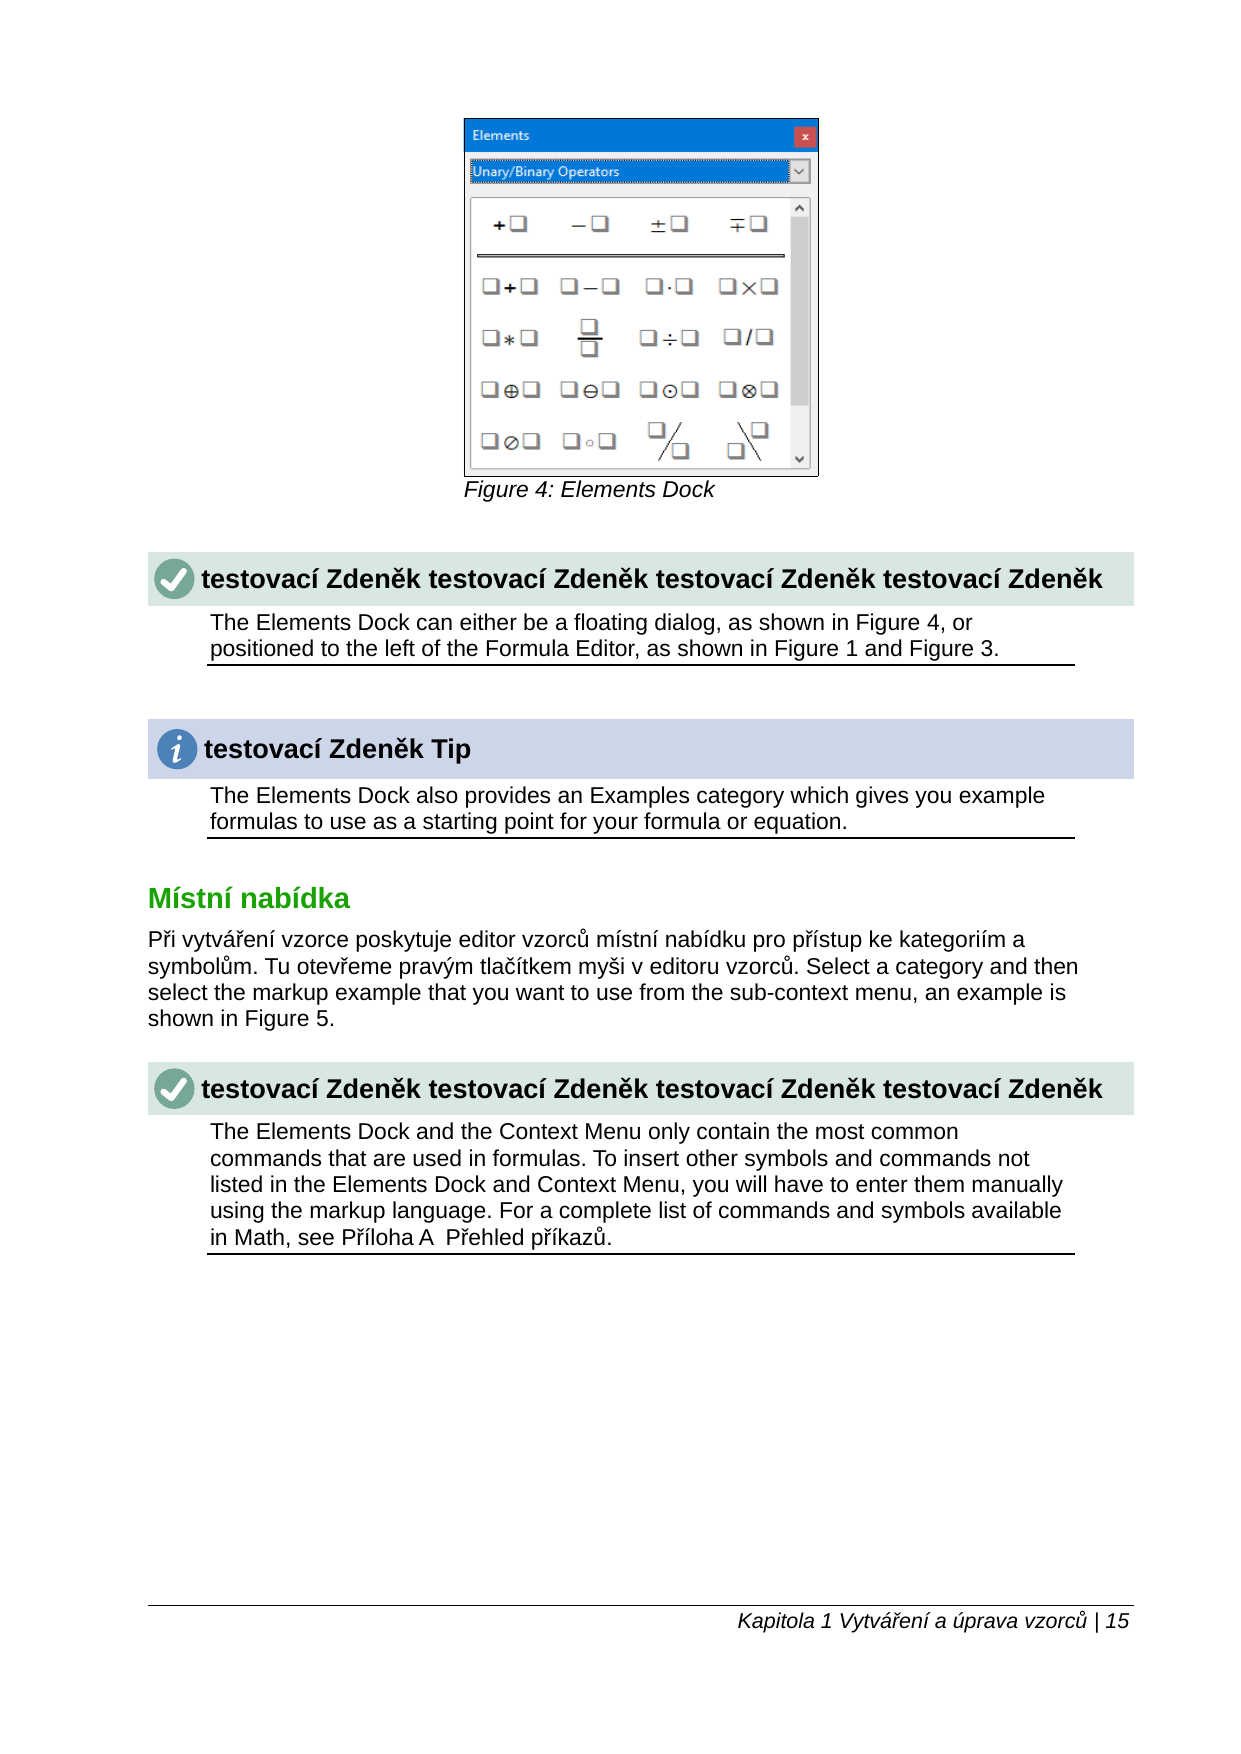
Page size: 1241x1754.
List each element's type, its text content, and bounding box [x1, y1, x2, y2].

subtitle testovací Zdeněk Tip [148, 719, 1134, 779]
text The Elements Dock also provides an Examples category which gives you example formulas to use as a starting point for your formula or equation. [207, 779, 1075, 837]
subtitle testovací Zdeněk testovací Zdeněk testovací Zdeněk testovací Zdeněk [148, 552, 1134, 606]
text Při vytváření vzorce poskytuje editor vzorců místní nabídku pro přístup ke kategoriím a symbolům. Tu otevřeme pravým tlačítkem myši v editoru vzorců. Select a category and then select the markup example that you want to use from the sub-context menu, an example is shown in Figure 5. [148, 926, 1134, 1032]
text The Elements Dock can either be a floating dialog, as shown in Figure 4, or positioned to the left of the Formula Editor, as shown in Figure 1 and Figure 3. [207, 606, 1075, 664]
subtitle Místní nabídka [148, 881, 1134, 914]
text Figure 4: Elements Dock [464, 477, 818, 502]
picture [465, 119, 818, 476]
subtitle testovací Zdeněk testovací Zdeněk testovací Zdeněk testovací Zdeněk [148, 1062, 1134, 1115]
text The Elements Dock and the Context Menu only contain the most common commands that are used in formulas. To insert other symbols and commands not listed in the Elements Dock and Context Menu, you will have to enter them manually using the markup language. For a complete list of commands and symbols available in Math, see Appendix A Commands Reference. [207, 1115, 1075, 1253]
